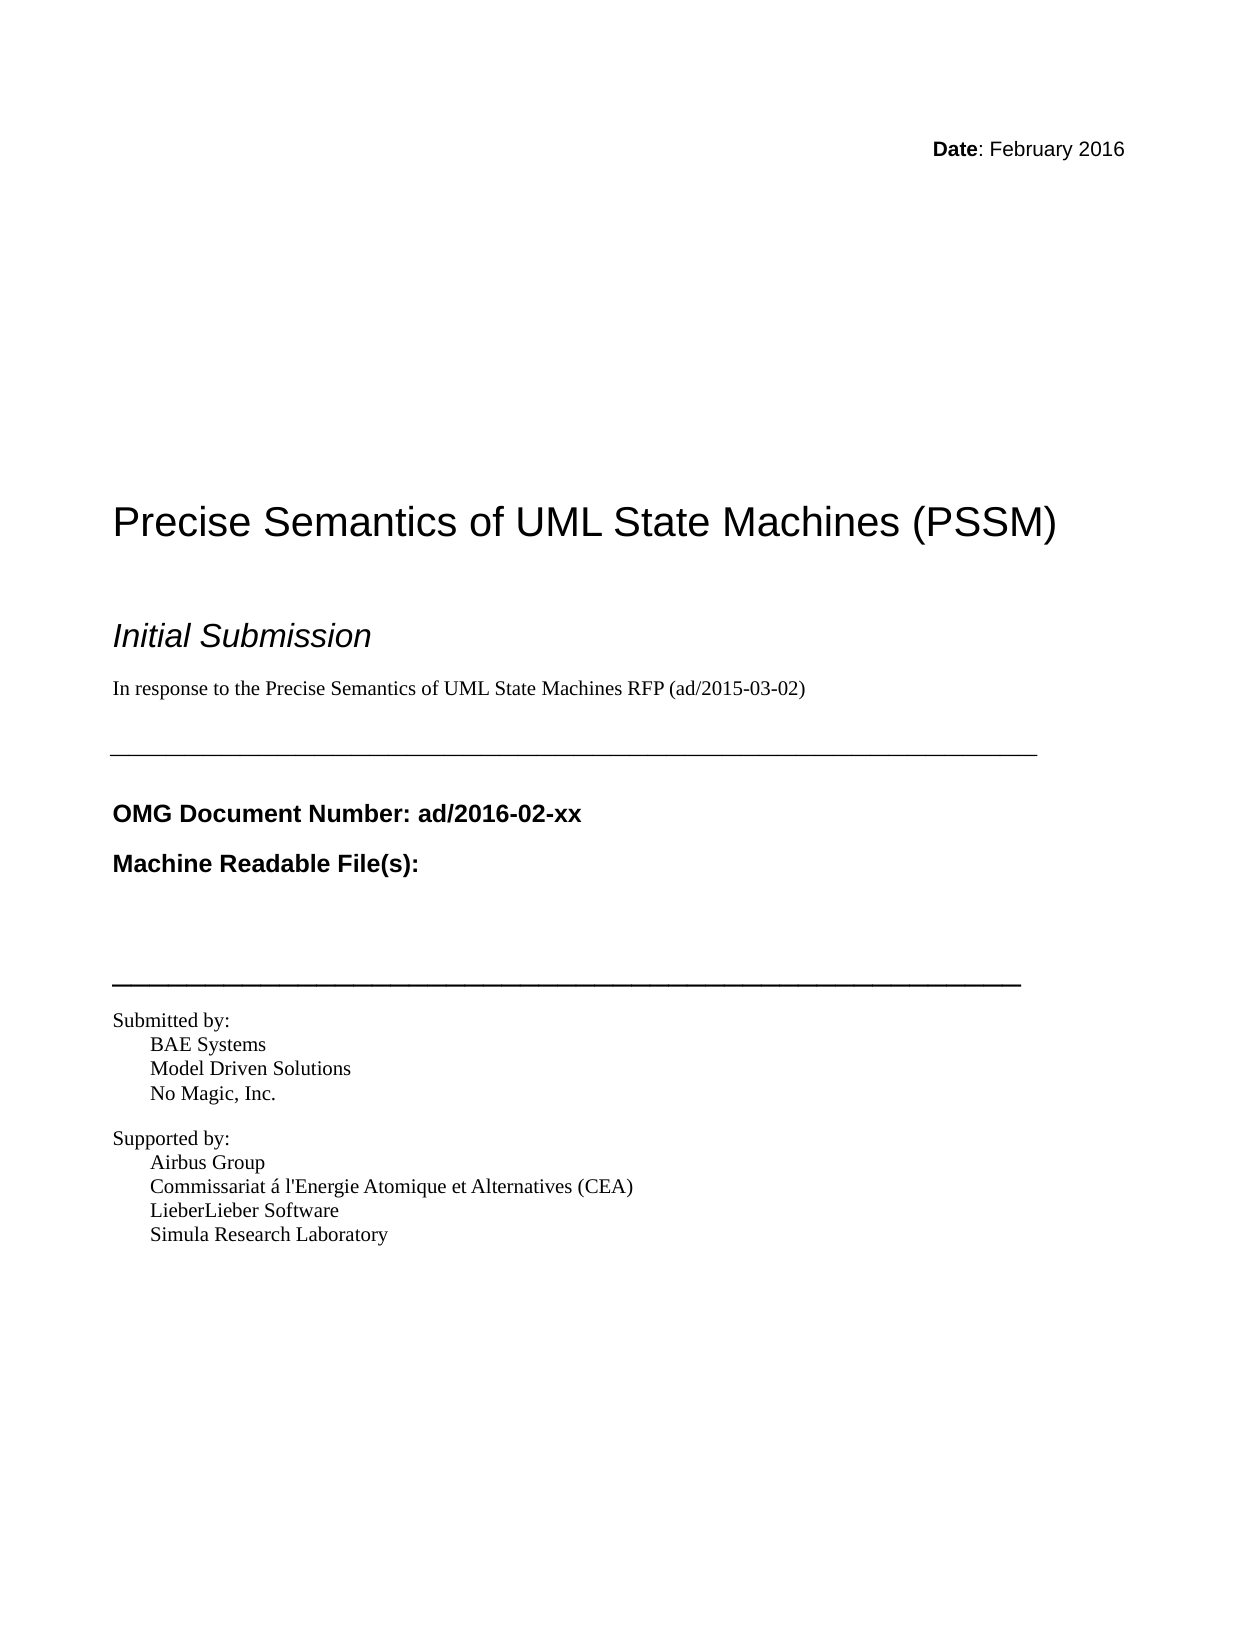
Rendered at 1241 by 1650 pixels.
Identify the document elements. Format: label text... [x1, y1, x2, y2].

title Precise Semantics of UML State Machines (PSSM) [112, 497, 1125, 545]
text No Magic, Inc. [150, 1080, 1125, 1104]
text Supported by: [112, 1126, 1125, 1149]
text Model Driven Solutions [150, 1056, 1125, 1080]
text In response to the Precise Semantics of UML State Machines RFP (ad/2015-03-02) [112, 676, 1125, 700]
text _________________________________________________ [112, 949, 1125, 987]
text Date: February 2016 [112, 135, 1125, 160]
text OMG Document Number: ad/2016-02-xx [112, 799, 1125, 828]
subtitle Initial Submission [112, 616, 1125, 654]
text __________________________________________________ [112, 721, 1125, 759]
text BAE Systems [150, 1032, 1125, 1056]
text Machine Readable File(s): [112, 849, 1125, 878]
text Simula Research Laboratory [150, 1222, 1125, 1246]
text Commissariat á l'Energie Atomique et Alternatives (CEA) [150, 1174, 1125, 1198]
text Airbus Group [150, 1149, 1125, 1174]
text Submitted by: [112, 1008, 1125, 1032]
text LieberLieber Software [150, 1198, 1125, 1222]
